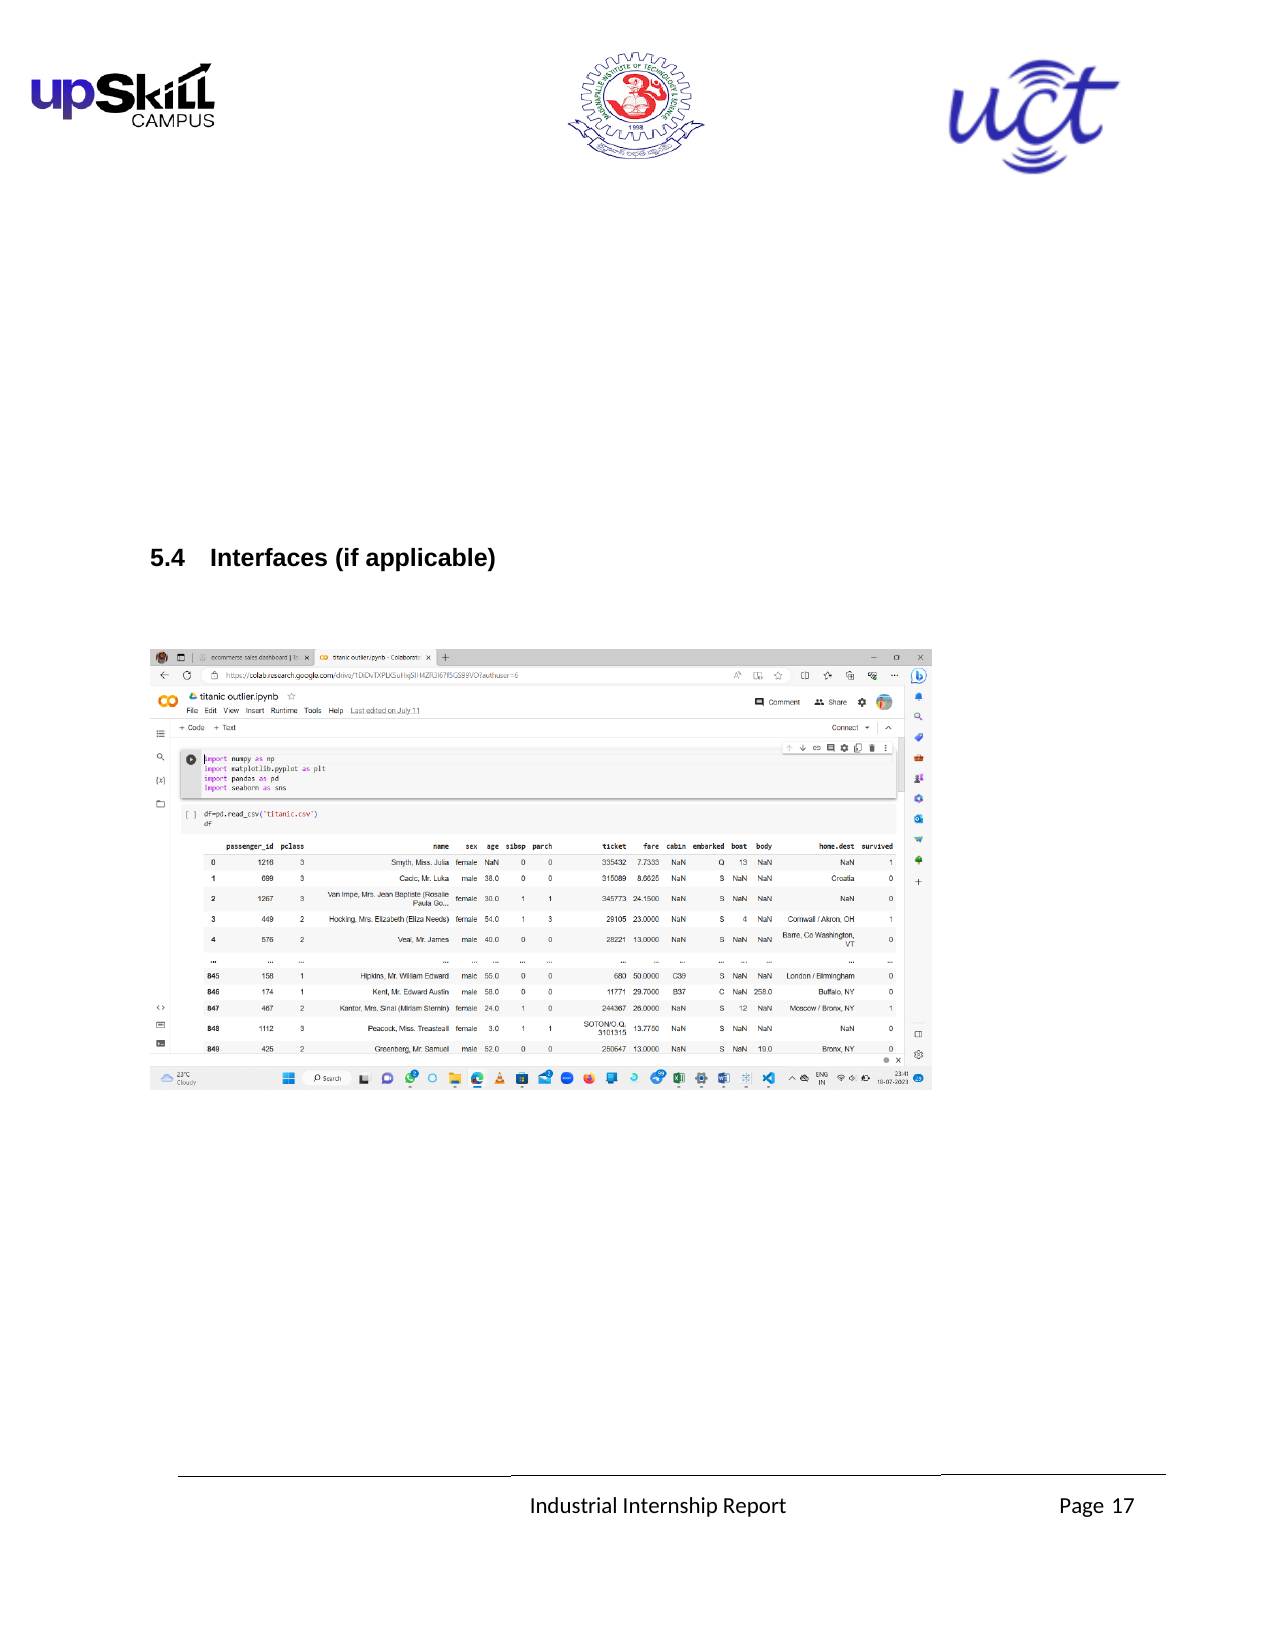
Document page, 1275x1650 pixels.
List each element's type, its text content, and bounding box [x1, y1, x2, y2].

subtitle Interfaces (if applicable) [150, 547, 1134, 572]
